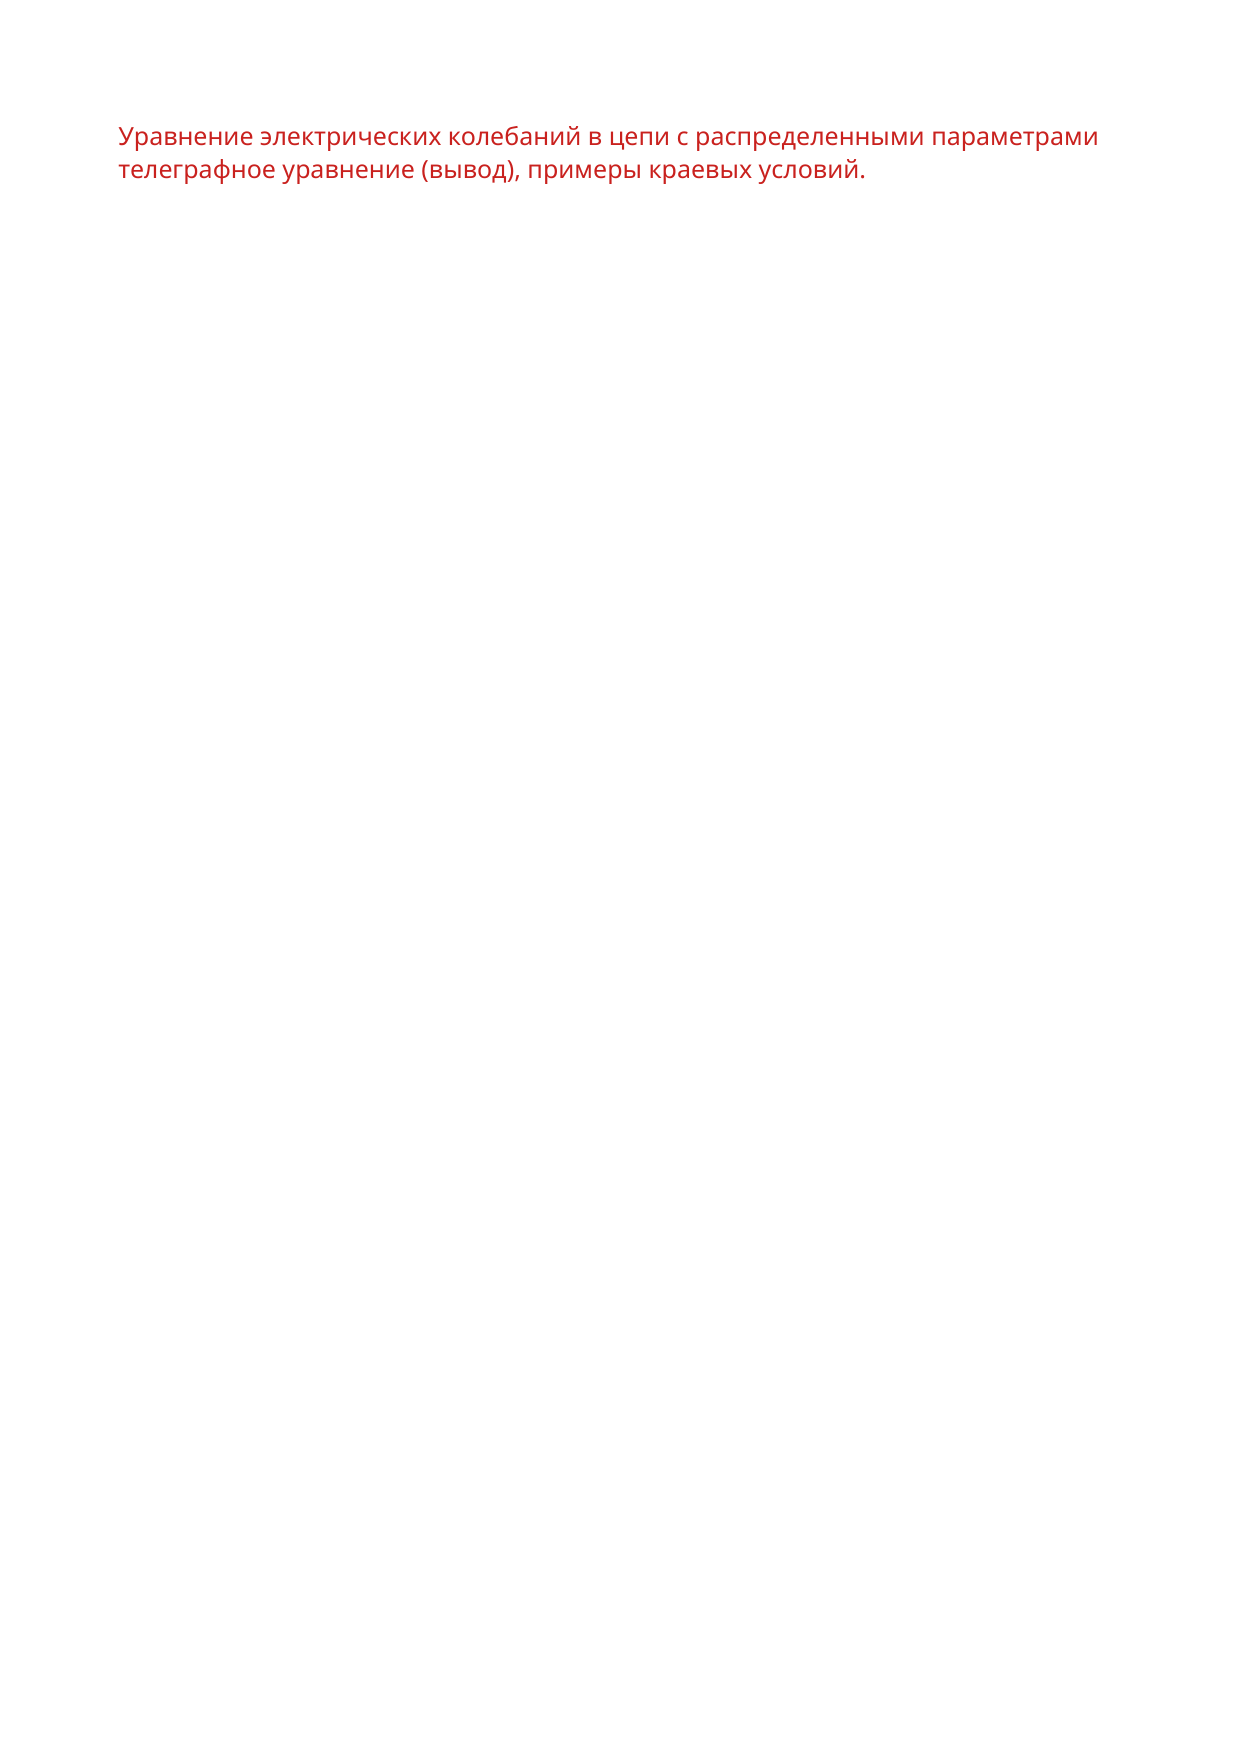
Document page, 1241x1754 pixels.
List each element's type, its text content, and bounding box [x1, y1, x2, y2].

text Уравнение электрических колебаний в цепи с распределенными параметрами телеграфное уравнение (вывод), примеры краевых условий. [118, 118, 1122, 186]
